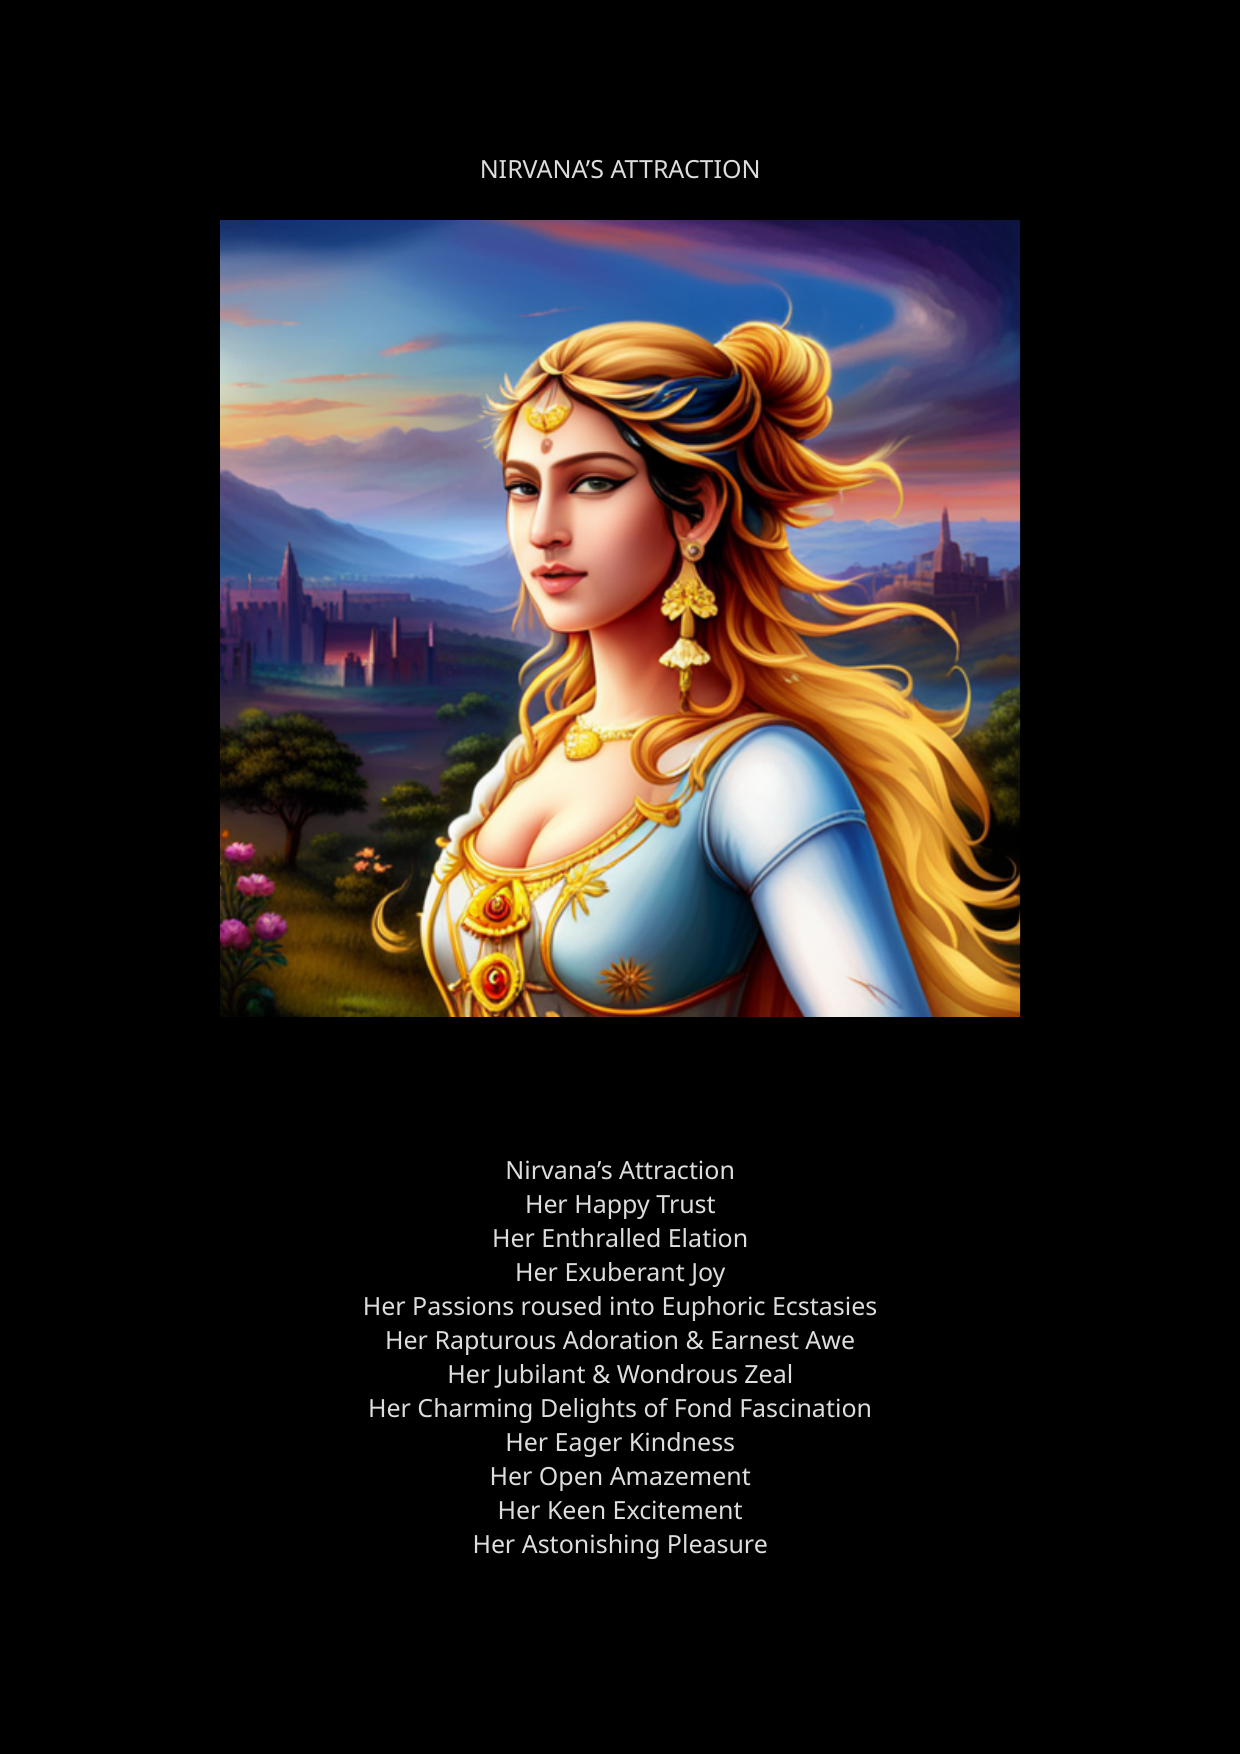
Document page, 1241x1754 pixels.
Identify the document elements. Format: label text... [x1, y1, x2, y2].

text Her Charming Delights of Fond Fascination [118, 1391, 1122, 1425]
text Her Passions roused into Euphoric Ecstasies [118, 1288, 1122, 1323]
text Her Jubilant & Wondrous Zeal [118, 1357, 1122, 1391]
text NIRVANA’S ATTRACTION [118, 152, 1122, 186]
text Her Rapturous Adoration & Earnest Awe [118, 1323, 1122, 1357]
text Her Open Amazement [118, 1459, 1122, 1493]
text Her Astonishing Pleasure [118, 1527, 1122, 1561]
text Her Exuberant Joy [118, 1254, 1122, 1288]
text Her Eager Kindness [118, 1425, 1122, 1459]
picture [220, 220, 1020, 1017]
text Her Keen Excitement [118, 1493, 1122, 1527]
text Nirvana’s Attraction [118, 1152, 1122, 1186]
text Her Enthralled Elation [118, 1220, 1122, 1254]
text Her Happy Trust [118, 1186, 1122, 1220]
